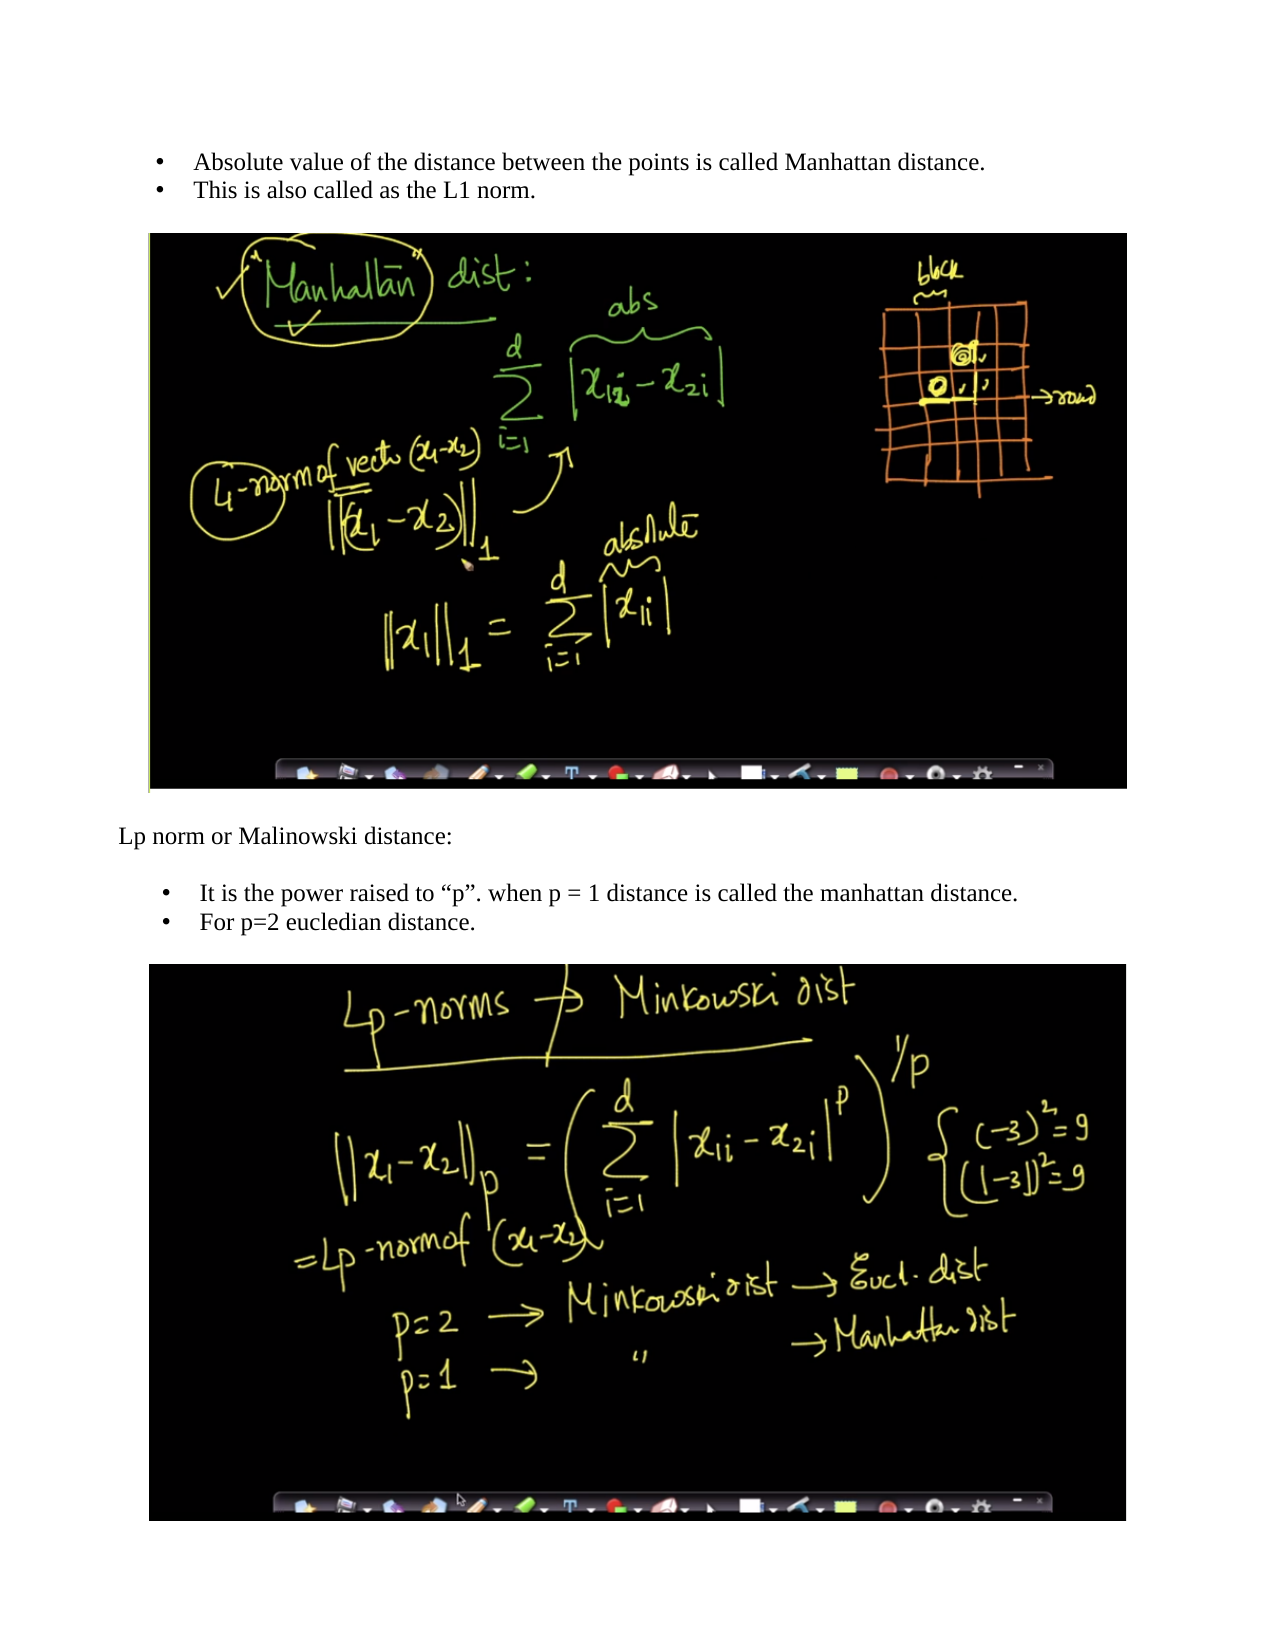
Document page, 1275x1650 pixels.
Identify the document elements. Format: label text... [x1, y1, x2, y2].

list For p=2 eucledian distance. [162, 907, 1157, 936]
list It is the power raised to “p”. when p = 1 distance is called the manhattan distance. [162, 878, 1157, 907]
list Absolute value of the distance between the points is called Manhattan distance. [156, 147, 1157, 176]
list This is also called as the L1 norm. [156, 176, 1157, 204]
picture [148, 233, 1127, 793]
text Lp norm or Malinowski distance: [118, 821, 1157, 850]
picture [149, 964, 1127, 1521]
